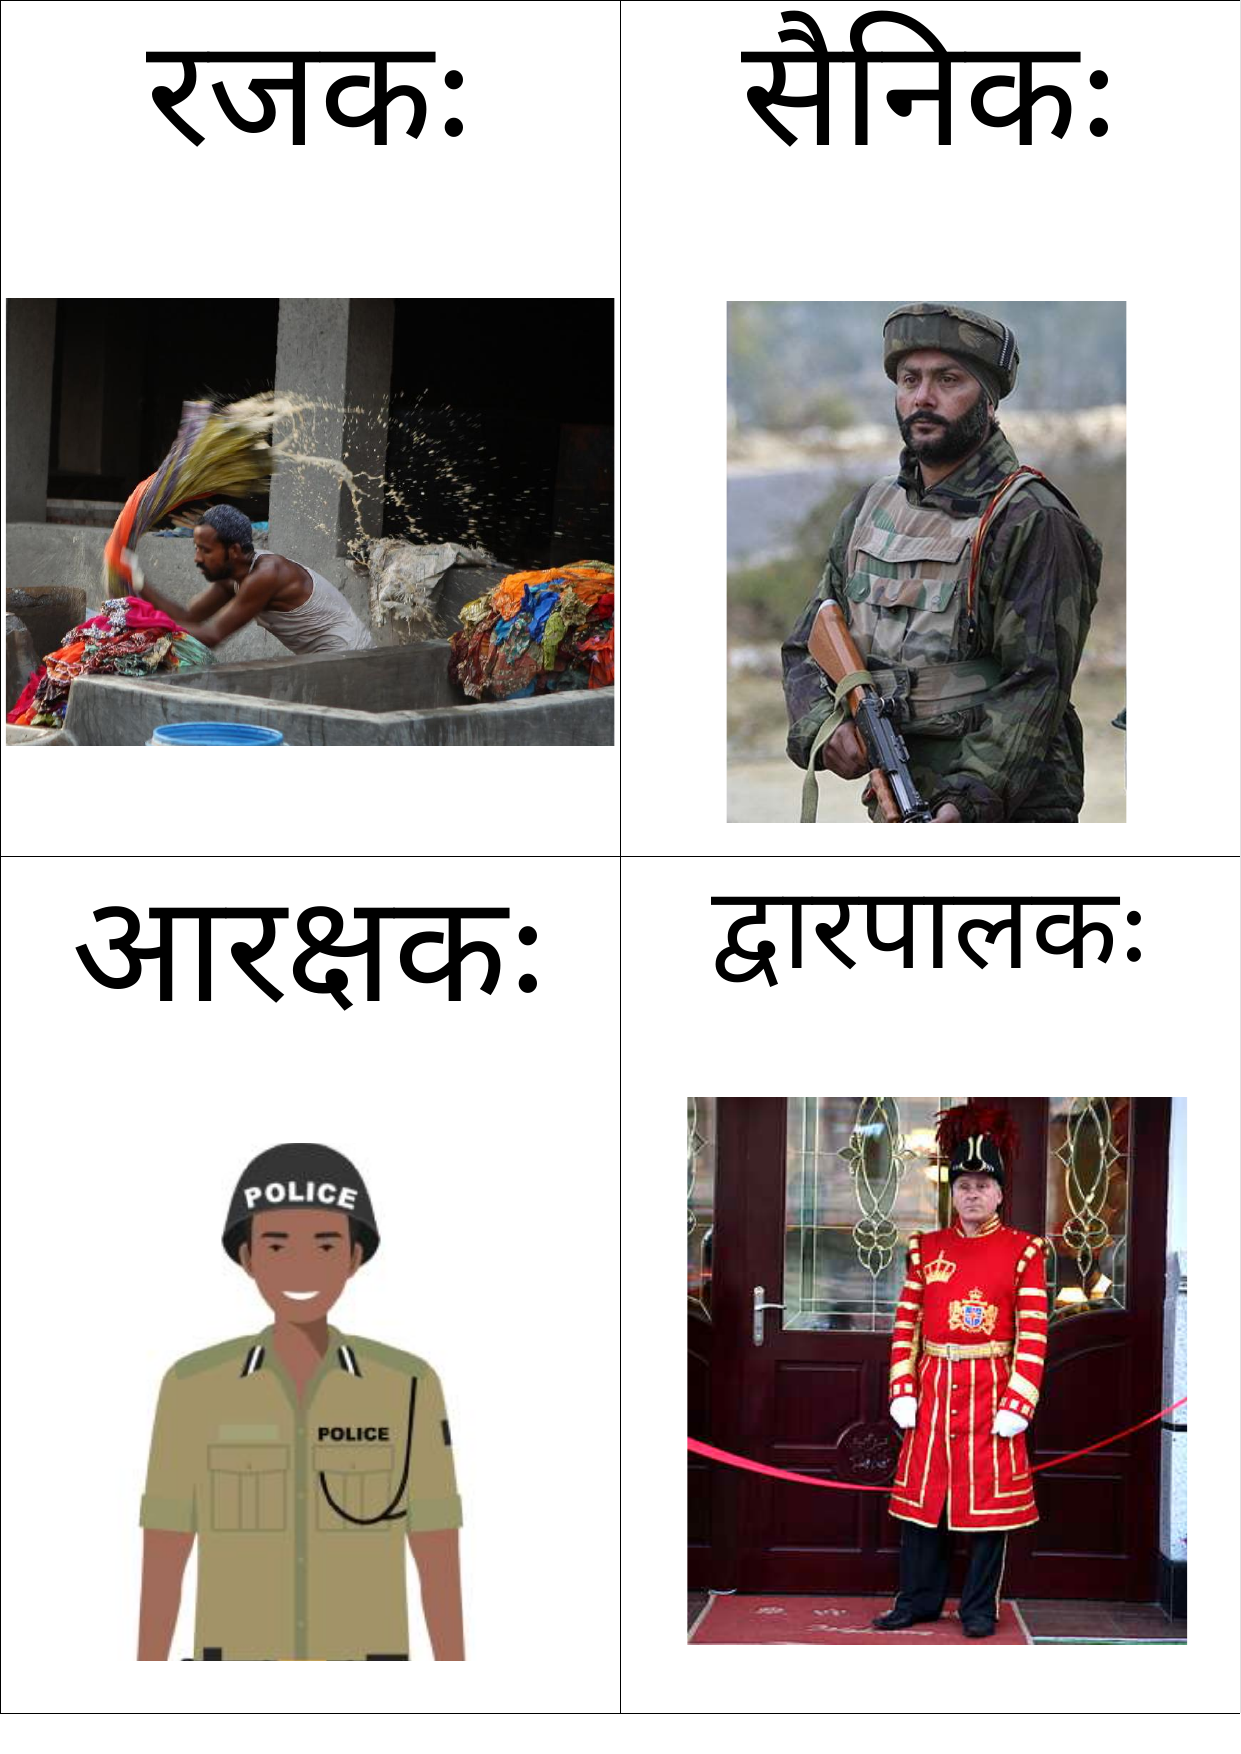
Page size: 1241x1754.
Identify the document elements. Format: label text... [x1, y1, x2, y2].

table_cell आरक्षकः [1, 857, 620, 1712]
picture [726, 301, 1127, 823]
picture [86, 1143, 489, 1661]
table_cell सैनिकः [621, 1, 1240, 856]
table_cell द्वारपालकः [621, 857, 1240, 1712]
table_cell रजकः [1, 1, 620, 856]
picture [5, 298, 615, 746]
picture [687, 1097, 1188, 1645]
